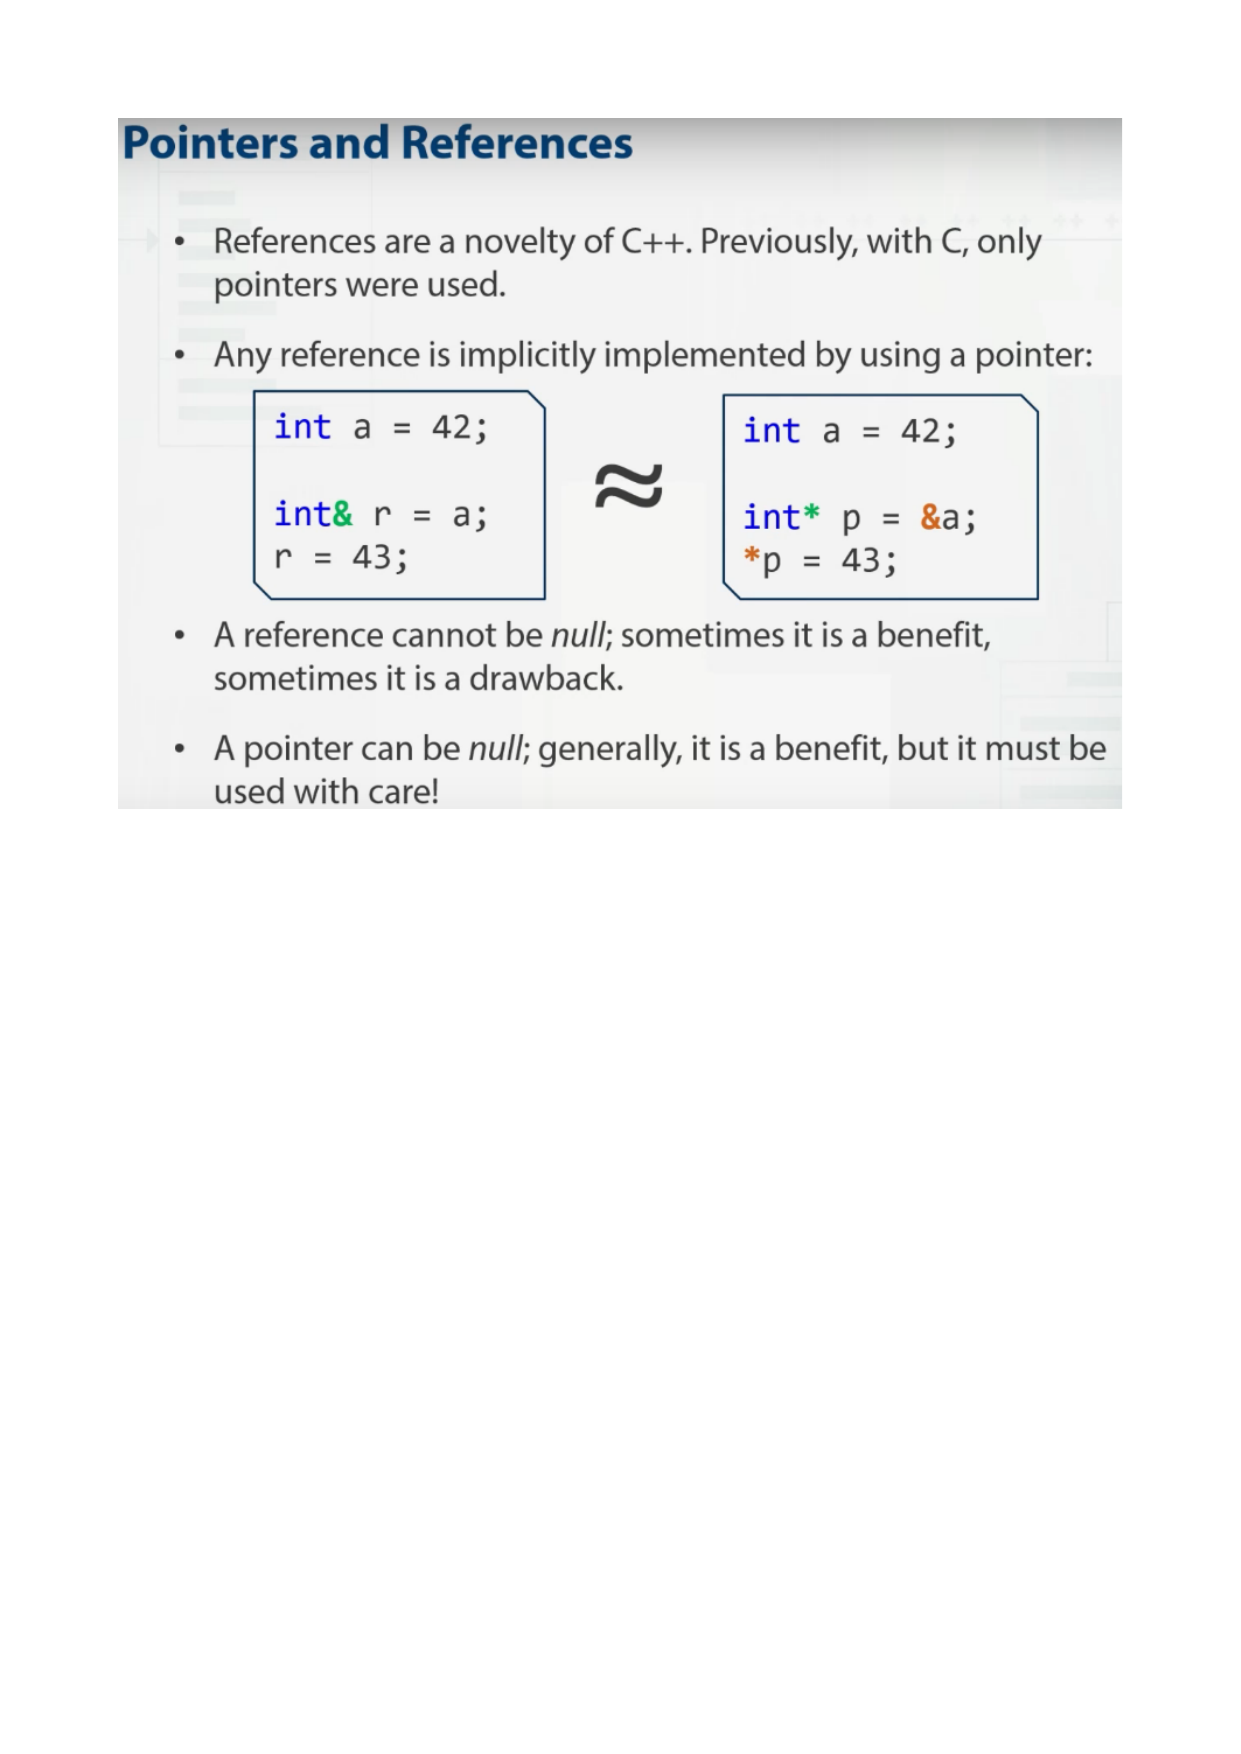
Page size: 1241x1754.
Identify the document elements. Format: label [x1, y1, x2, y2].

picture [118, 118, 1123, 809]
